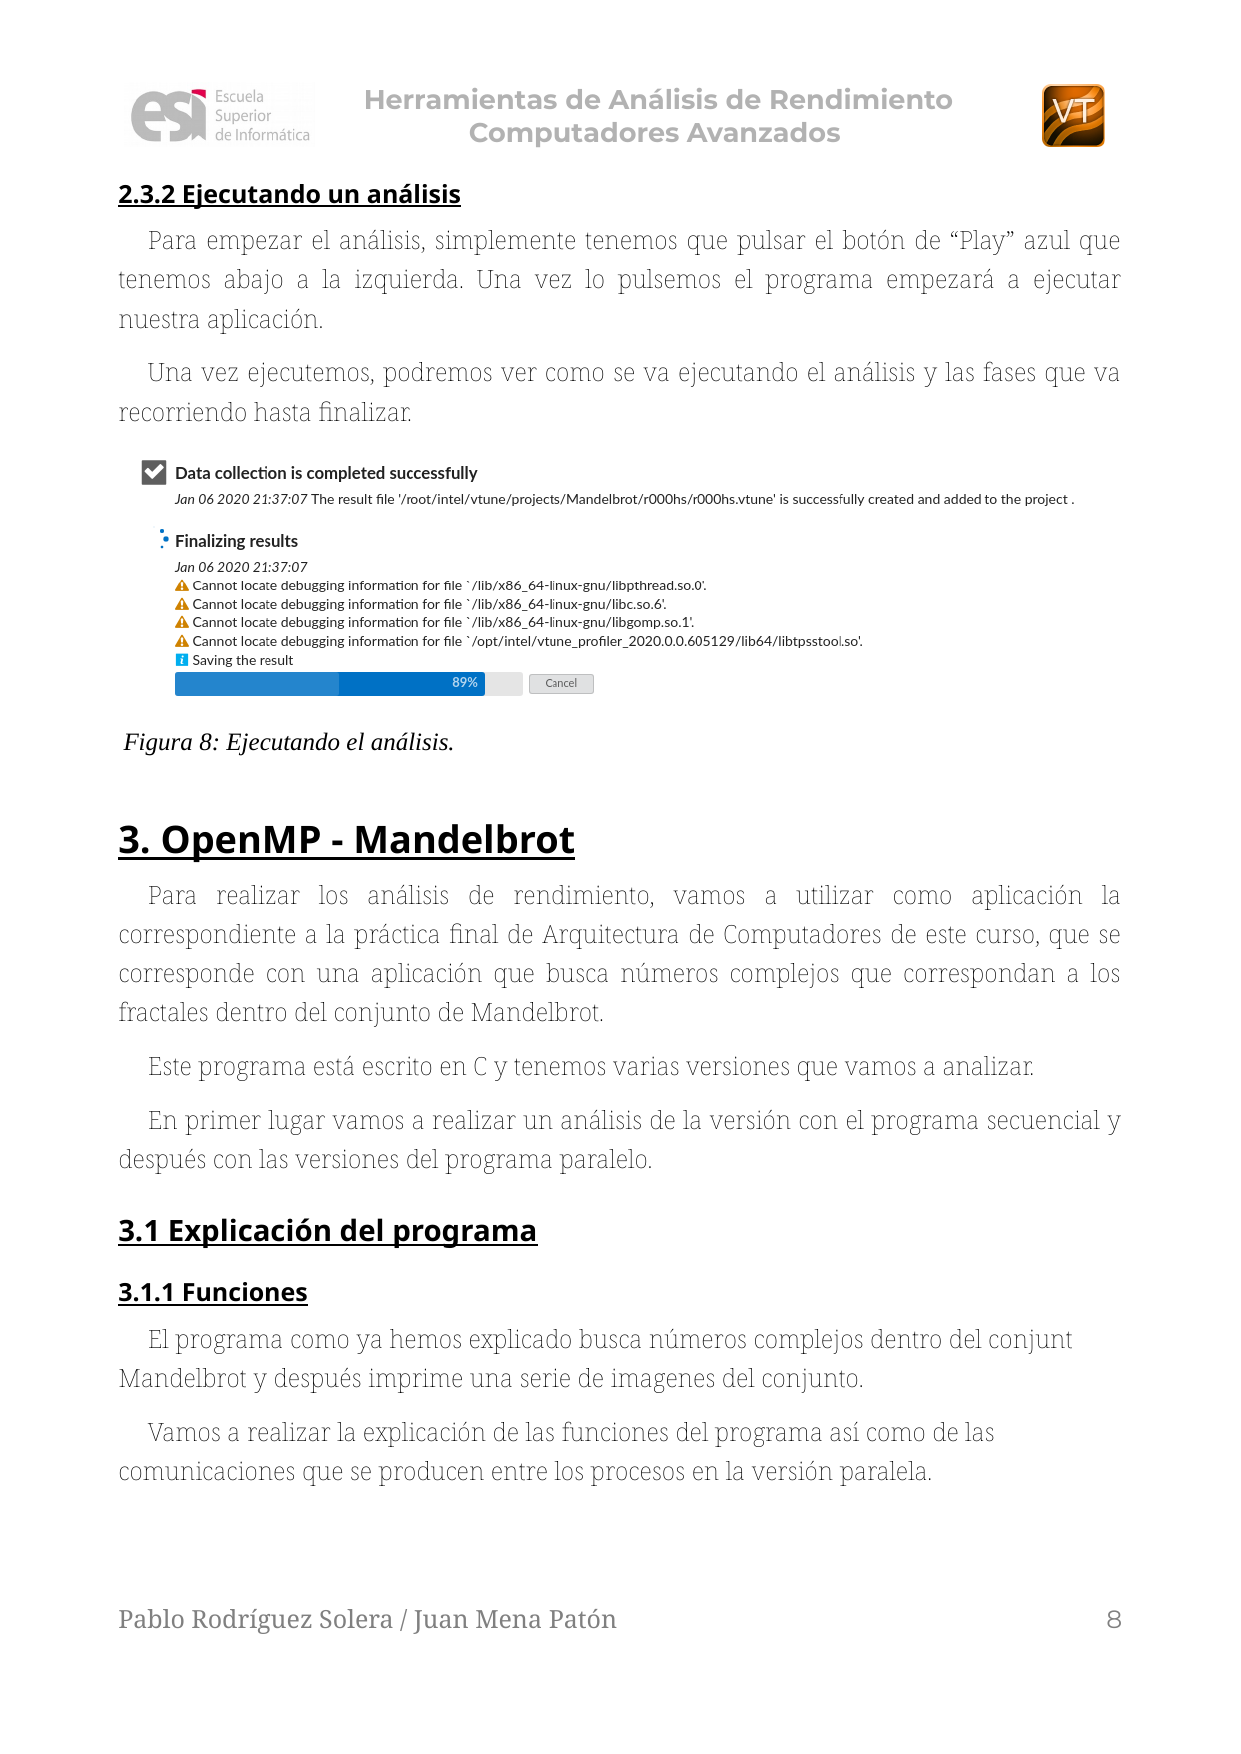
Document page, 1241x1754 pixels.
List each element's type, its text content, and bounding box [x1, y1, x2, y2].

text Vamos a realizar la explicación de las funciones del programa así como de las comunicaciones que se producen entre los procesos en la versión paralela. [118, 1414, 1122, 1488]
picture [123, 443, 1128, 722]
text Para realizar los análisis de rendimiento, vamos a utilizar como aplicación la correspondiente a la práctica final de Arquitectura de Computadores de este curso, que se corresponde con una aplicación que busca números complejos que correspondan a los fractales dentro del conjunto de Mandelbrot. [118, 878, 1122, 1029]
text Este programa está escrito en C y tenemos varias versiones que vamos a analizar. [118, 1049, 1122, 1083]
subtitle 3.1 Explicación del programa [118, 1210, 1122, 1250]
picture [124, 82, 315, 147]
text [123, 431, 1127, 443]
subtitle 3. OpenMP - Mandelbrot [118, 813, 1122, 865]
subtitle 3.1.1 Funciones [118, 1275, 1122, 1309]
picture [1042, 84, 1105, 147]
text Para empezar el análisis, simplemente tenemos que pulsar el botón de “Play” azul que tenemos abajo a la izquierda. Una vez lo pulsemos el programa empezará a ejecutar nuestra aplicación. [118, 223, 1122, 335]
text Figura 8: Ejecutando el análisis. [123, 722, 1127, 756]
text El programa como ya hemos explicado busca números complejos dentro del conjunt Mandelbrot y después imprime una serie de imagenes del conjunto. [118, 1322, 1122, 1395]
text Una vez ejecutemos, podremos ver como se va ejecutando el análisis y las fases que va recorriendo hasta finalizar. [118, 355, 1122, 428]
text En primer lugar vamos a realizar un análisis de la versión con el programa secuencial y después con las versiones del programa paralelo. [118, 1103, 1122, 1176]
subtitle 2.3.2 Ejecutando un análisis [118, 176, 1122, 210]
